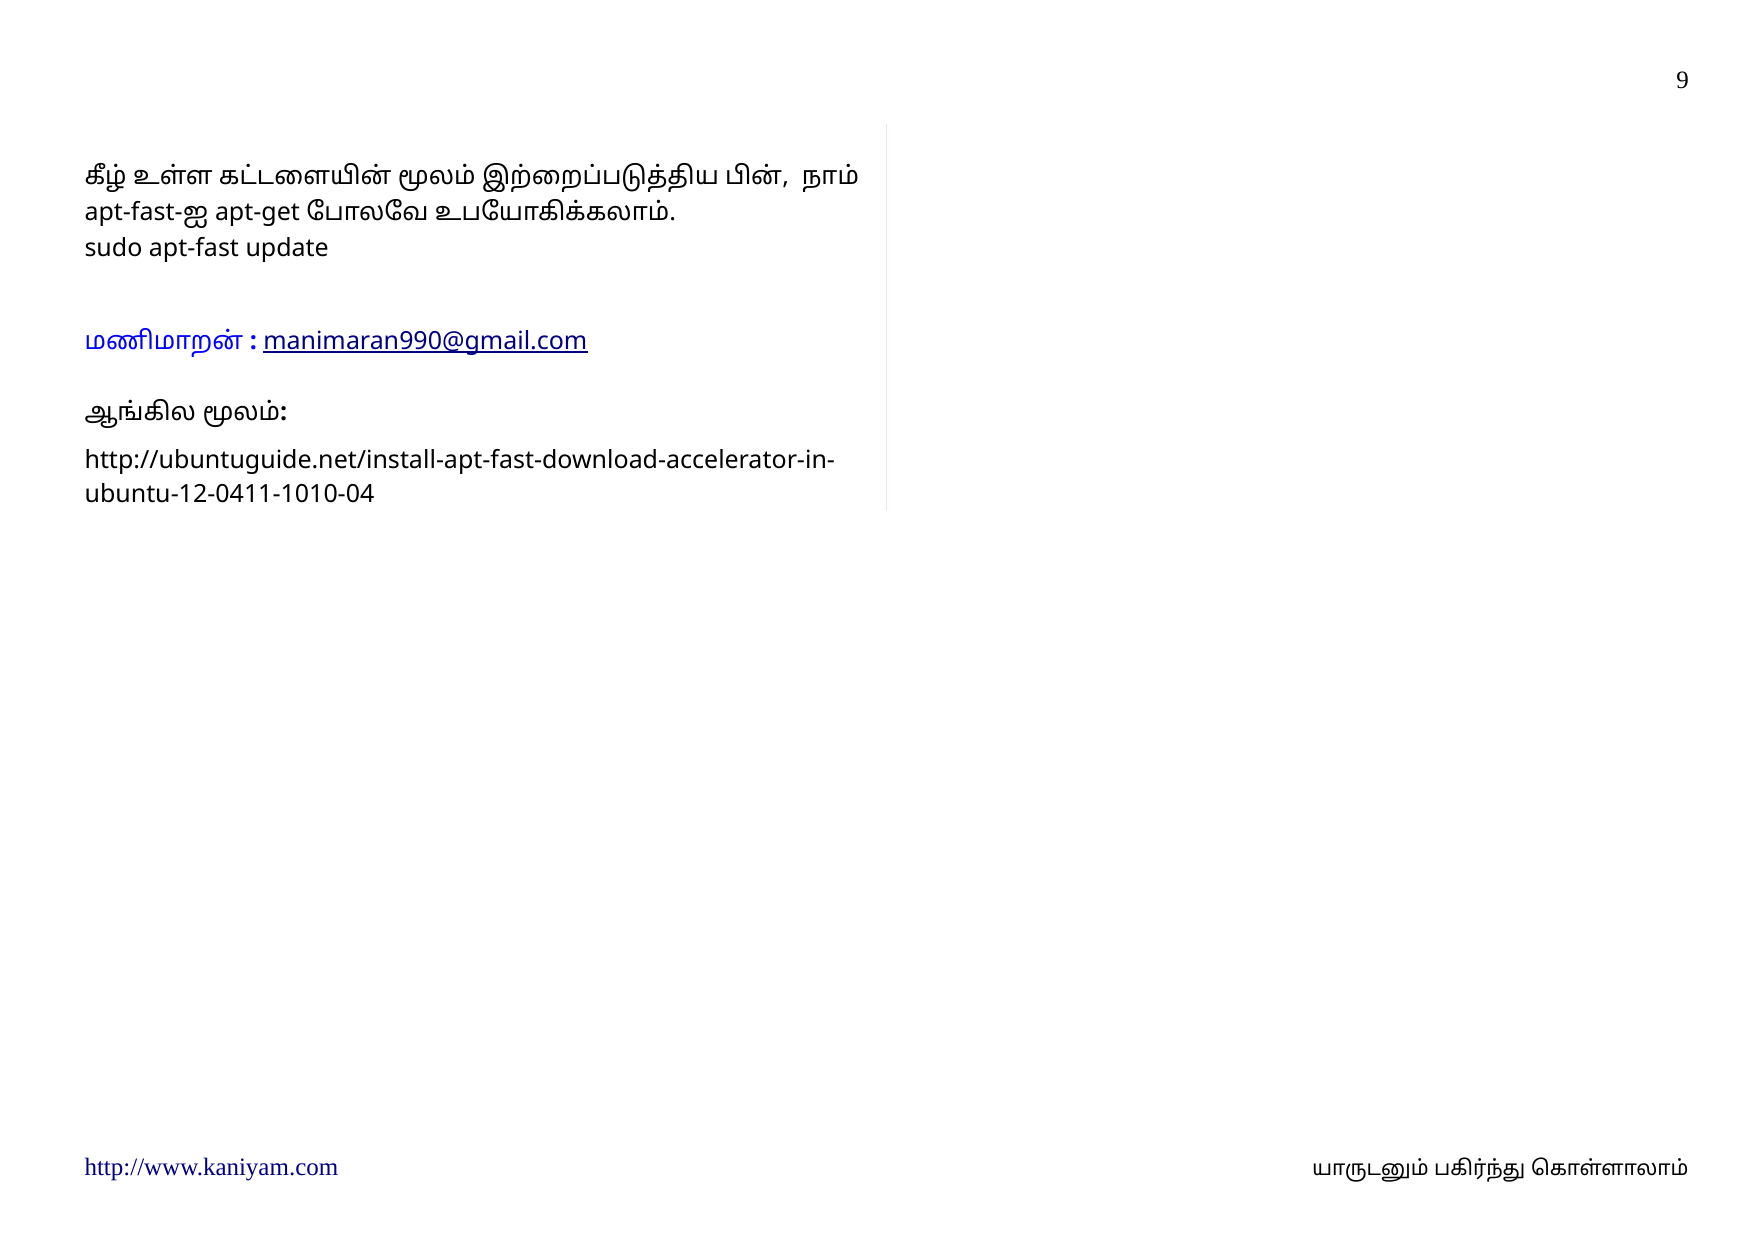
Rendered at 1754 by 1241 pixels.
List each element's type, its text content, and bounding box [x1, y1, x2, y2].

text கீழ் உள்ள கட்டளையின் மூலம் இற்றைப்படுத்திய பின், நாம் apt-fast-ஐ apt-get போலவே உபயோகிக்கலாம். [84, 158, 872, 230]
text ஆங்கில மூலம்: [84, 393, 872, 429]
text http://ubuntuguide.net/install-apt-fast-download-accelerator-in-ubuntu-12-0411-1010-04 [84, 442, 872, 510]
text sudo apt-fast update [84, 230, 872, 264]
text மணிமாறன் : manimaran990@gmail.com [84, 322, 872, 359]
